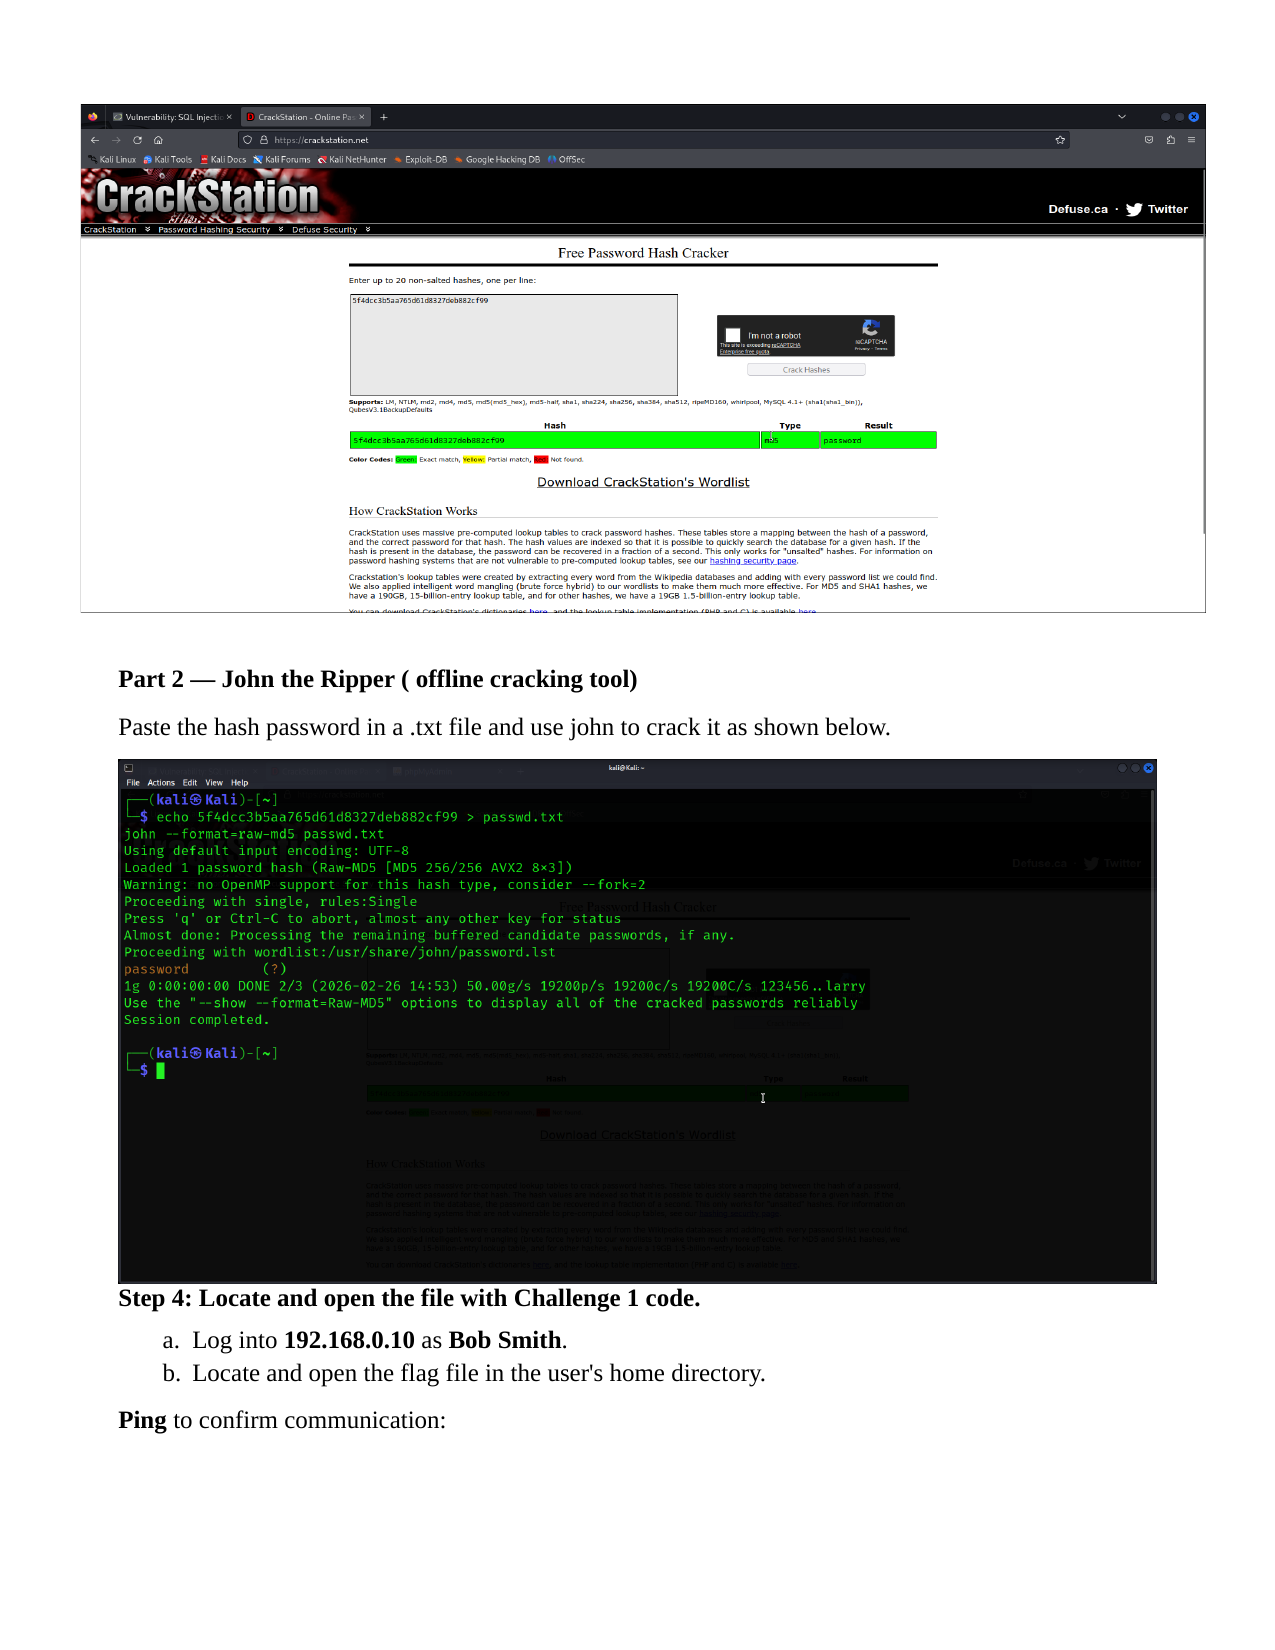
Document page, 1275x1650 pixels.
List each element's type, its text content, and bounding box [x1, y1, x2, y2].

list Locate and open the flag file in the user's home directory. [162, 1358, 1157, 1386]
picture [118, 759, 1157, 1284]
text Part 2 — John the Ripper ( offline cracking tool) [118, 664, 1157, 693]
text Ping to confirm communication: [118, 1405, 1157, 1434]
list Log into 192.168.0.10 as Bob Smith. [162, 1325, 1157, 1353]
subtitle Step 4: Locate and open the file with Challenge 1 code. [118, 1284, 1157, 1312]
picture [80, 104, 1206, 613]
text Paste the hash password in a .txt file and use john to crack it as shown below. [118, 712, 1157, 741]
